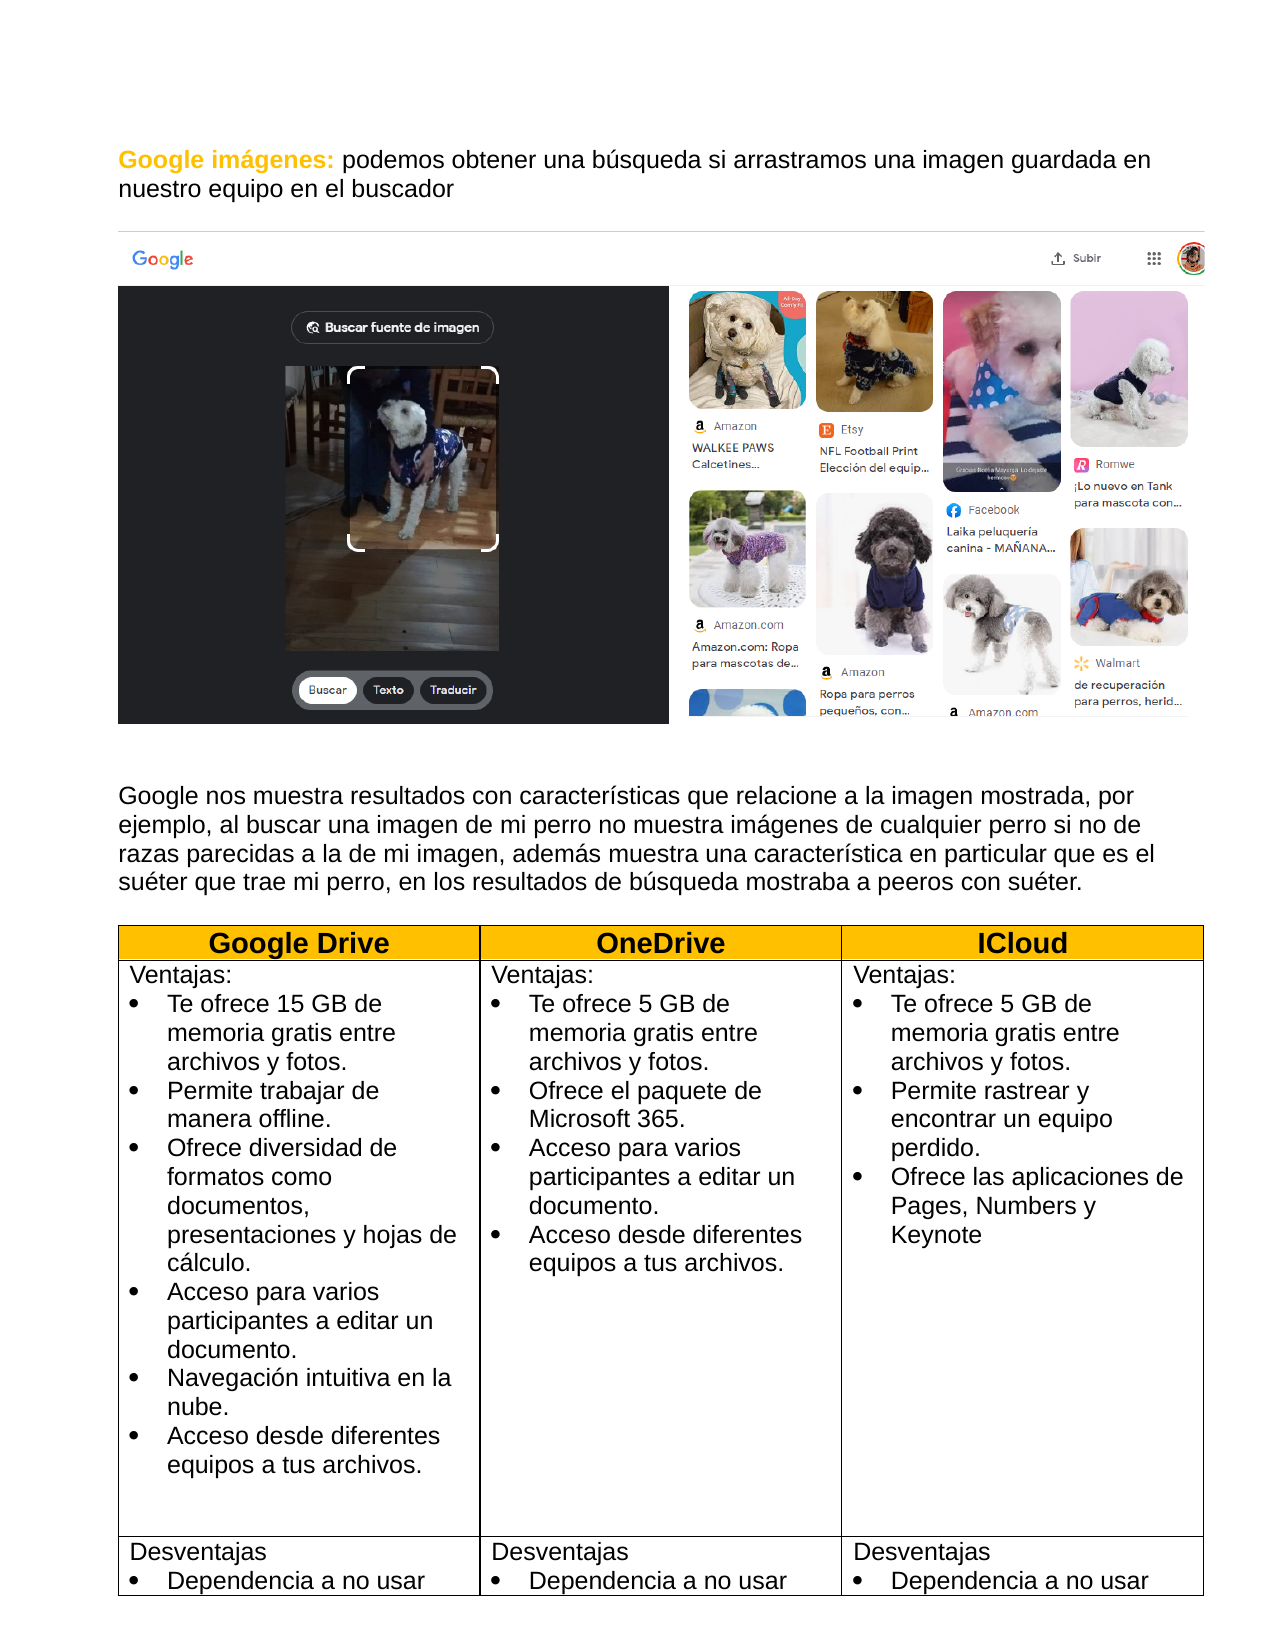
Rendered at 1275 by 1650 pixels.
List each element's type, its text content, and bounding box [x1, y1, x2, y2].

table_cell Ventajas: Te ofrece 5 GB de memoria gratis entre archivos y fotos. Permite rastrear y encontrar un equipo perdido. Ofrece las aplicaciones de Pages, Numbers y Keynote [842, 961, 1203, 1536]
table_header ICloud [842, 926, 1203, 959]
table_cell Desventajas Dependencia a no usar otros respaldos. Límite de almacenamiento. No hay una privacidad al ser un servidor externo y gratuito. Dependencia a conexión de Internet Poco espacio de almacenamiento [481, 1537, 841, 1595]
text Google imágenes: podemos obtener una búsqueda si arrastramos una imagen guardada en nuestro equipo en el buscador [118, 145, 1205, 203]
table_cell Ventajas: Te ofrece 15 GB de memoria gratis entre archivos y fotos. Permite trabajar de manera offline. Ofrece diversidad de formatos como documentos, presentaciones y hojas de cálculo. Acceso para varios participantes a editar un documento. Navegación intuitiva en la nube. Acceso desde diferentes equipos a tus archivos. [119, 961, 479, 1536]
table_cell Ventajas: Te ofrece 5 GB de memoria gratis entre archivos y fotos. Ofrece el paquete de Microsoft 365. Acceso para varios participantes a editar un documento. Acceso desde diferentes equipos a tus archivos. [481, 961, 841, 1536]
table_header Google Drive [119, 926, 479, 959]
table_cell Desventajas Dependencia a no usar otros respaldos. Límite de almacenamiento. No hay una privacidad al ser un servidor externo y gratuito. Dependencia a conexión de Internet Poco espacio de almacenamiento Algunas funciones solamente están disponibles con una cuenta o equipo de Apple. [842, 1537, 1203, 1595]
table_header OneDrive [481, 926, 841, 959]
text Google nos muestra resultados con características que relacione a la imagen mostrada, por ejemplo, al buscar una imagen de mi perro no muestra imágenes de cualquier perro si no de razas parecidas a la de mi imagen, además muestra una característica en particular que es el suéter que trae mi perro, en los resultados de búsqueda mostraba a peeros con suéter. [118, 781, 1205, 896]
table_cell Desventajas Dependencia a no usar otros respaldos. Límite de almacenamiento. No hay una privacidad al ser un servidor externo y gratuito. Dependencia a conexión de Internet [119, 1537, 479, 1595]
